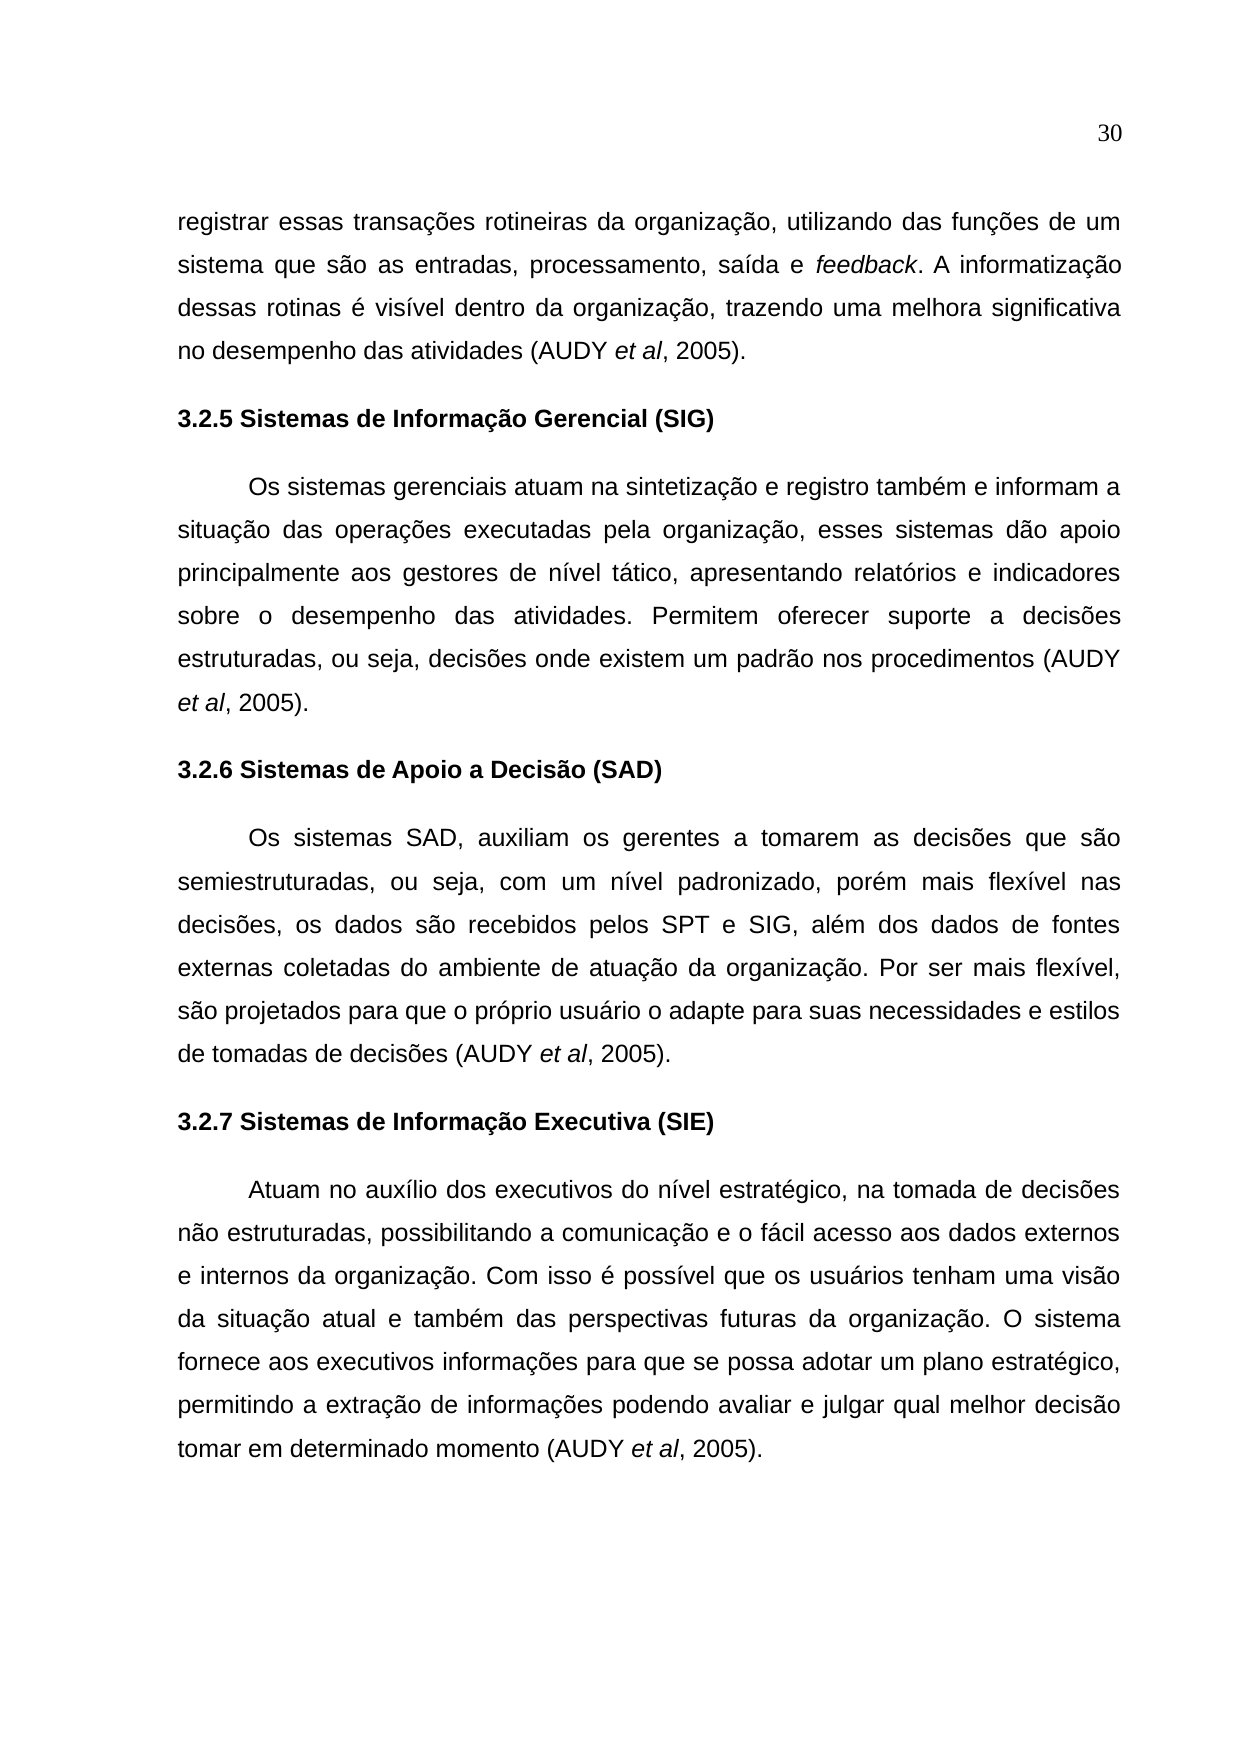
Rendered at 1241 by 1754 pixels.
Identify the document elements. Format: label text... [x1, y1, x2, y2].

text Atuam no auxílio dos executivos do nível estratégico, na tomada de decisões não estruturadas, possibilitando a comunicação e o fácil acesso aos dados externos e internos da organização. Com isso é possível que os usuários tenham uma visão da situação atual e também das perspectivas futuras da organização. O sistema fornece aos executivos informações para que se possa adotar um plano estratégico, permitindo a extração de informações podendo avaliar e julgar qual melhor decisão tomar em determinado momento (AUDY et al, 2005). [177, 1175, 1122, 1462]
subtitle 3.2.5 Sistemas de Informação Gerencial (SIG) [177, 404, 1122, 433]
text Os sistemas gerenciais atuam na sintetização e registro também e informam a situação das operações executadas pela organização, esses sistemas dão apoio principalmente aos gestores de nível tático, apresentando relatórios e indicadores sobre o desempenho das atividades. Permitem oferecer suporte a decisões estruturadas, ou seja, decisões onde existem um padrão nos procedimentos (AUDY et al, 2005). [177, 472, 1122, 716]
text Os sistemas SAD, auxiliam os gerentes a tomarem as decisões que são semiestruturadas, ou seja, com um nível padronizado, porém mais flexível nas decisões, os dados são recebidos pelos SPT e SIG, além dos dados de fontes externas coletadas do ambiente de atuação da organização. Por ser mais flexível, são projetados para que o próprio usuário o adapte para suas necessidades e estilos de tomadas de decisões (AUDY et al, 2005). [177, 823, 1122, 1068]
subtitle 3.2.7 Sistemas de Informação Executiva (SIE) [177, 1107, 1122, 1136]
text registrar essas transações rotineiras da organização, utilizando das funções de um sistema que são as entradas, processamento, saída e feedback. A informatização dessas rotinas é visível dentro da organização, trazendo uma melhora significativa no desempenho das atividades (AUDY et al, 2005). [177, 207, 1122, 365]
subtitle 3.2.6 Sistemas de Apoio a Decisão (SAD) [177, 755, 1122, 784]
